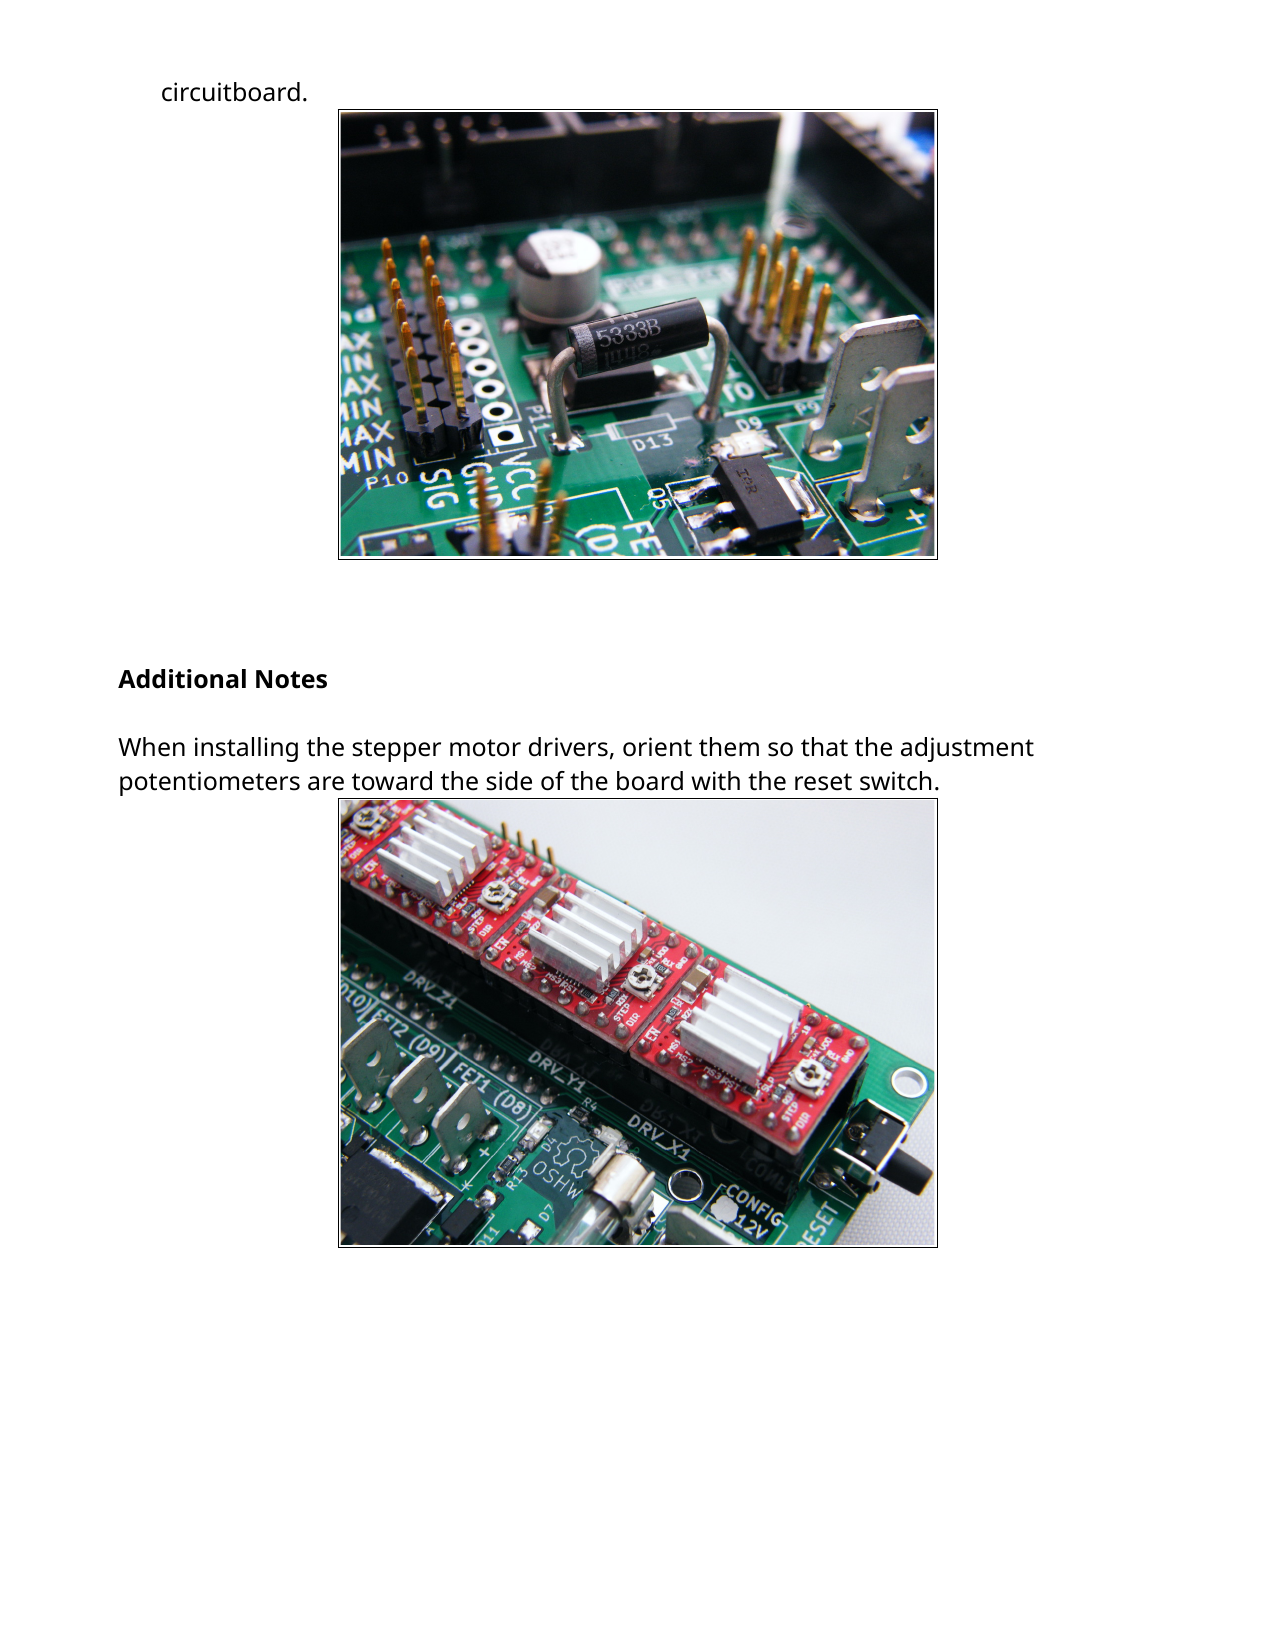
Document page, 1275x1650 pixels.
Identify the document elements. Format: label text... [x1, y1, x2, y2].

text circuitboard. [161, 75, 1157, 109]
text Additional Notes [118, 661, 1157, 695]
picture [340, 112, 935, 556]
text When installing the stepper motor drivers, orient them so that the adjustment potentiometers are toward the side of the board with the reset switch. [118, 729, 1157, 797]
picture [340, 800, 935, 1245]
